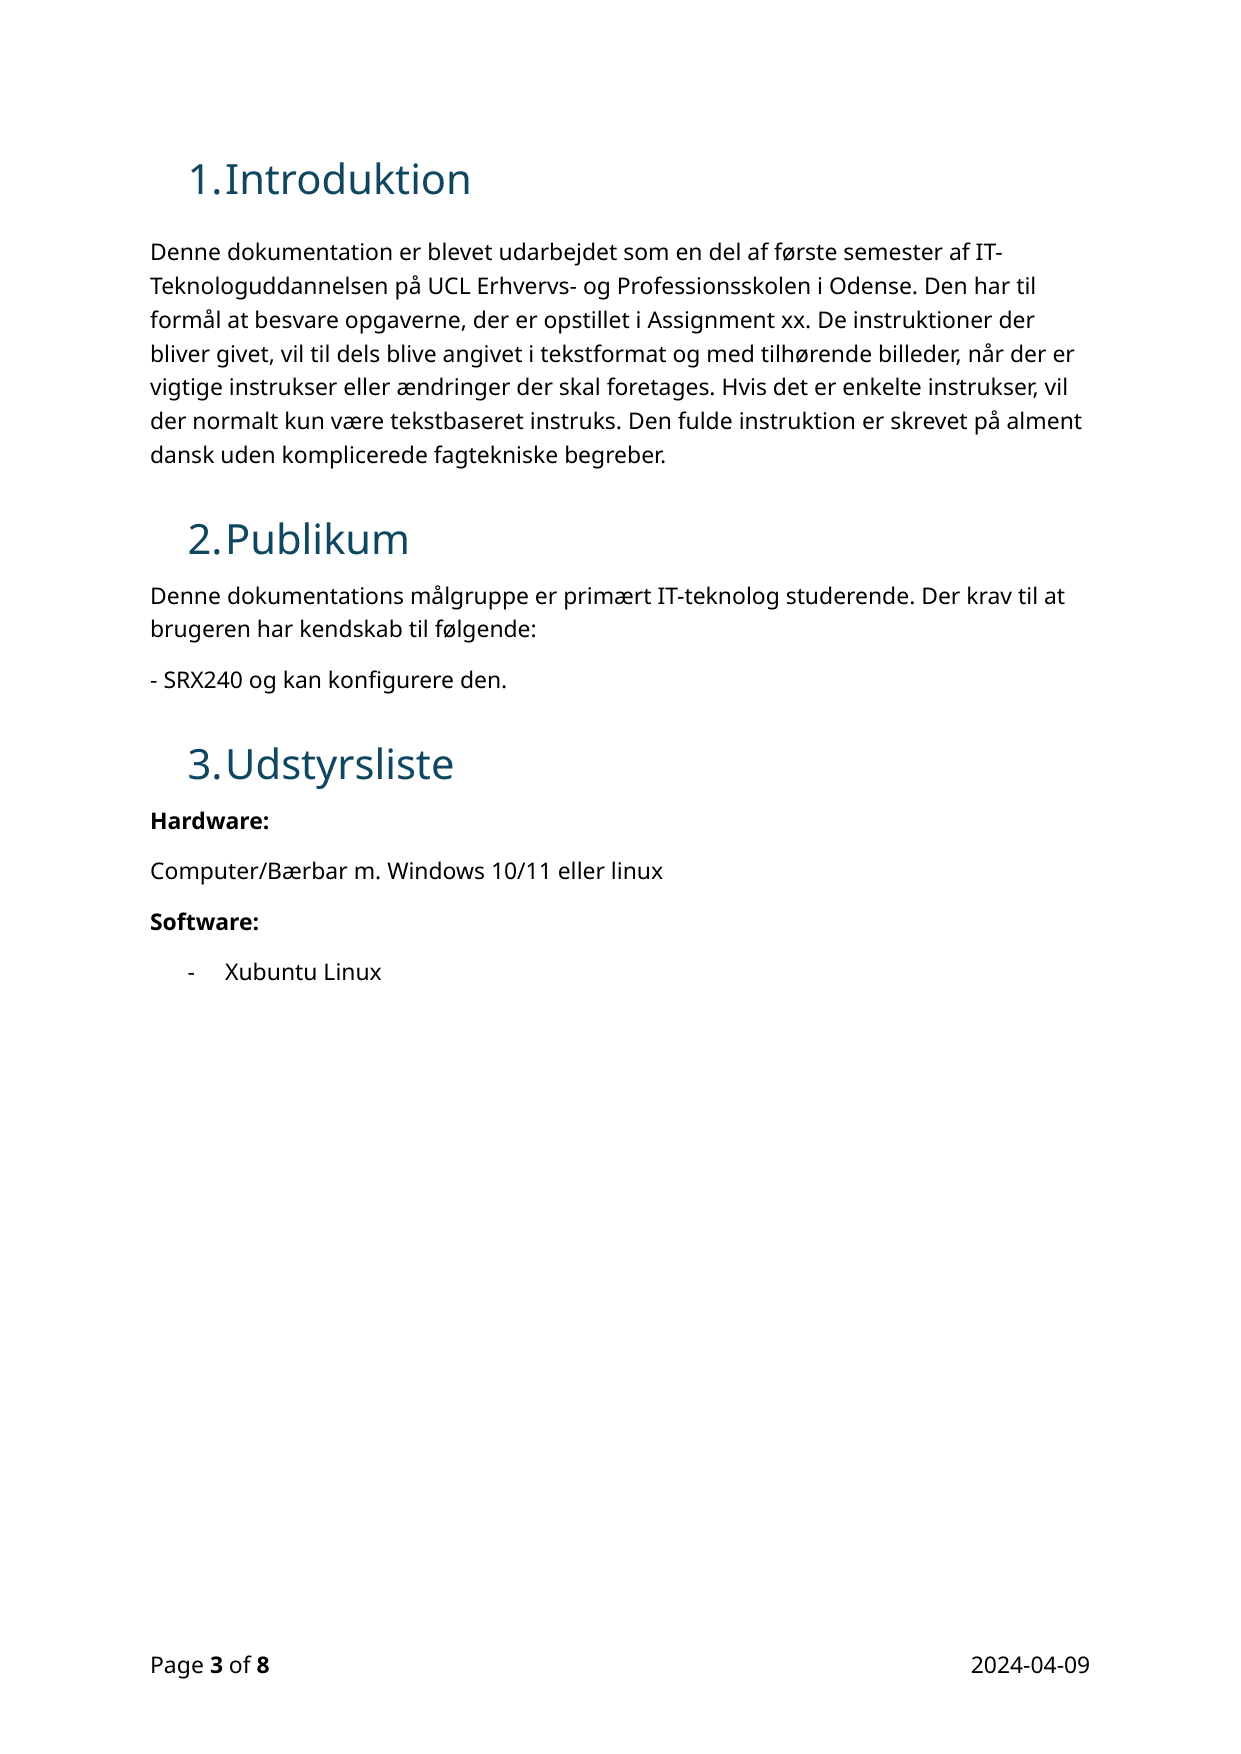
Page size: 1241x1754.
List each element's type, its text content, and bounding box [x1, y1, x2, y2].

text - SRX240 og kan konfigurere den. [150, 664, 1090, 695]
text Hardware: [150, 804, 1090, 836]
subtitle Publikum [187, 510, 1090, 567]
text Software: [150, 905, 1090, 937]
list Xubuntu Linux [187, 956, 1090, 987]
subtitle Introduktion [187, 150, 1090, 207]
subtitle Udstyrsliste [187, 735, 1090, 792]
text Computer/Bærbar m. Windows 10/11 eller linux [150, 855, 1090, 886]
text Denne dokumentation er blevet udarbejdet som en del af første semester af IT-Teknologuddannelsen på UCL Erhvervs- og Professionsskolen i Odense. Den har til formål at besvare opgaverne, der er opstillet i Assignment xx. De instruktioner der bliver givet, vil til dels blive angivet i tekstformat og med tilhørende billeder, når der er vigtige instrukser eller ændringer der skal foretages. Hvis det er enkelte instrukser, vil der normalt kun være tekstbaseret instruks. Den fulde instruktion er skrevet på alment dansk uden komplicerede fagtekniske begreber. [150, 236, 1090, 470]
text Denne dokumentations målgruppe er primært IT-teknolog studerende. Der krav til at brugeren har kendskab til følgende: [150, 579, 1090, 644]
